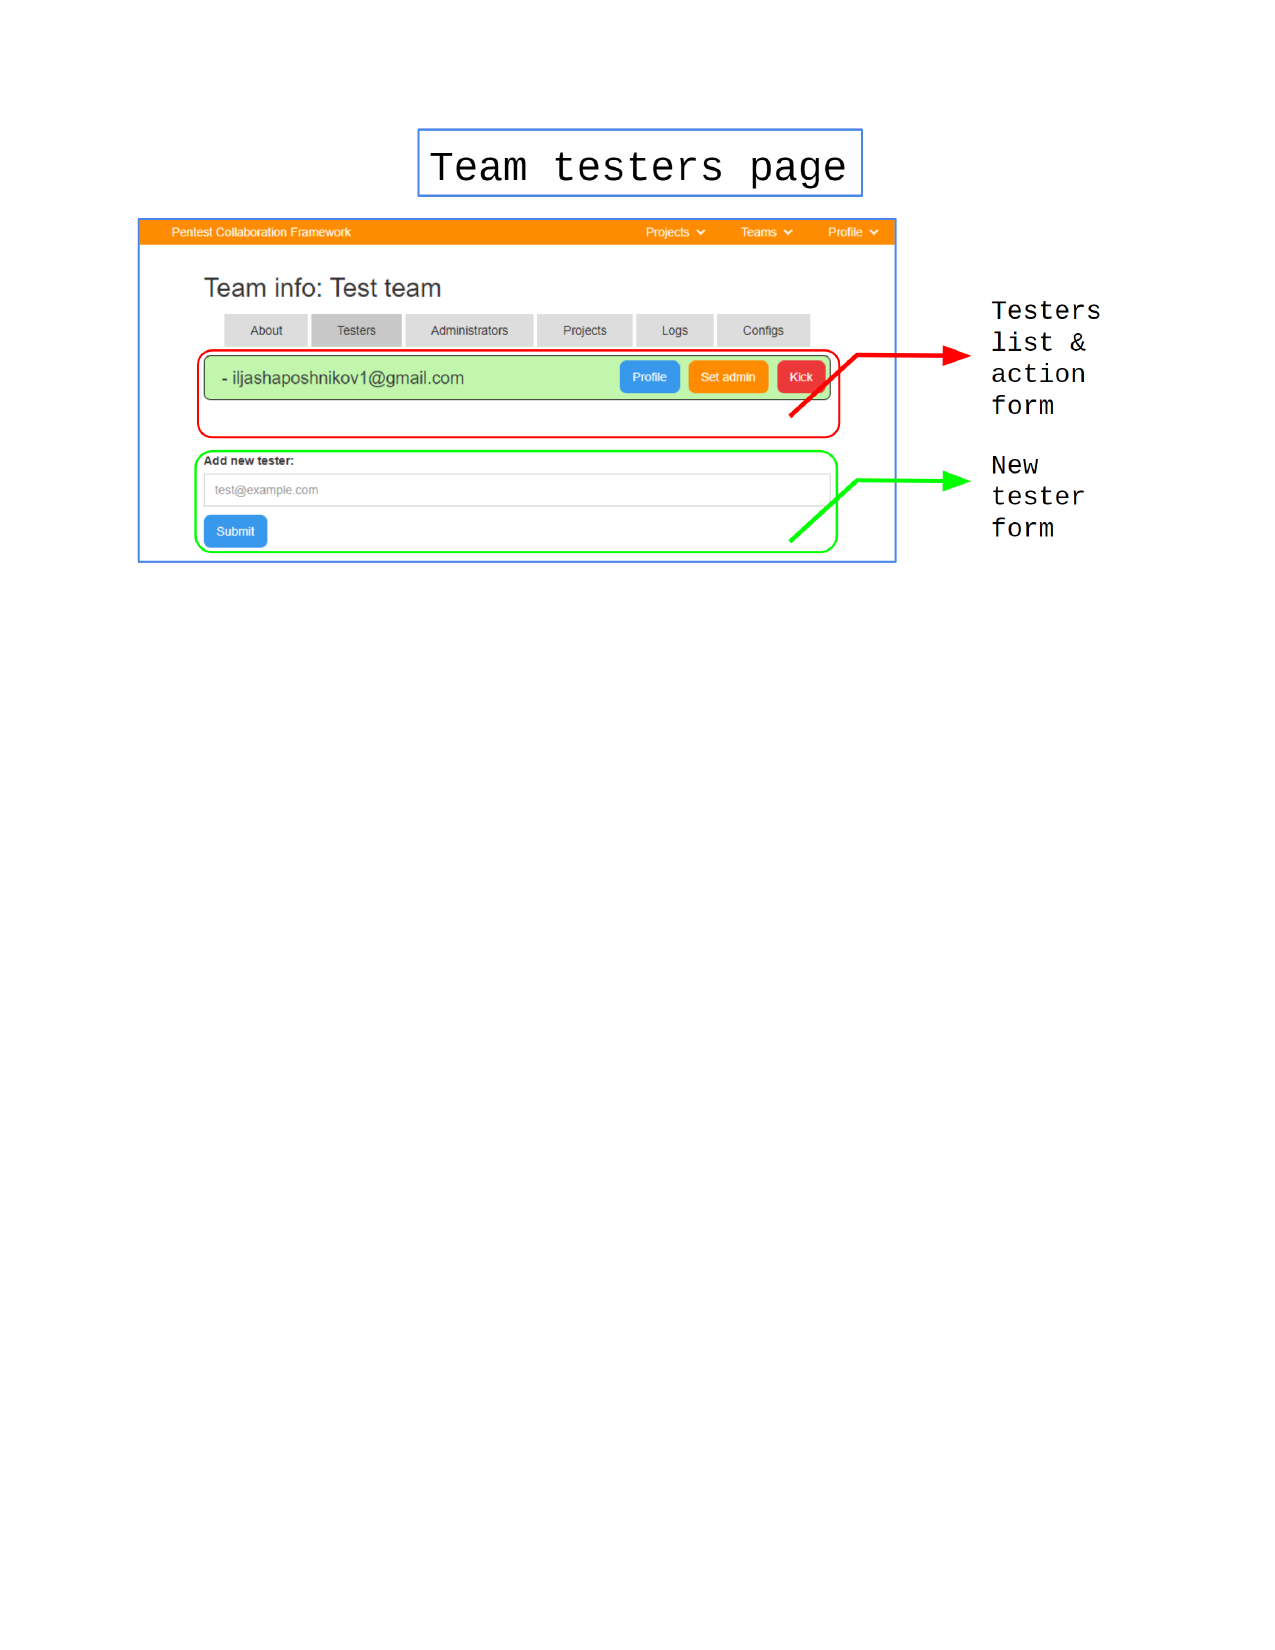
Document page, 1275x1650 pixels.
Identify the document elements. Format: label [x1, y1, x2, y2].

picture [118, 118, 1157, 583]
